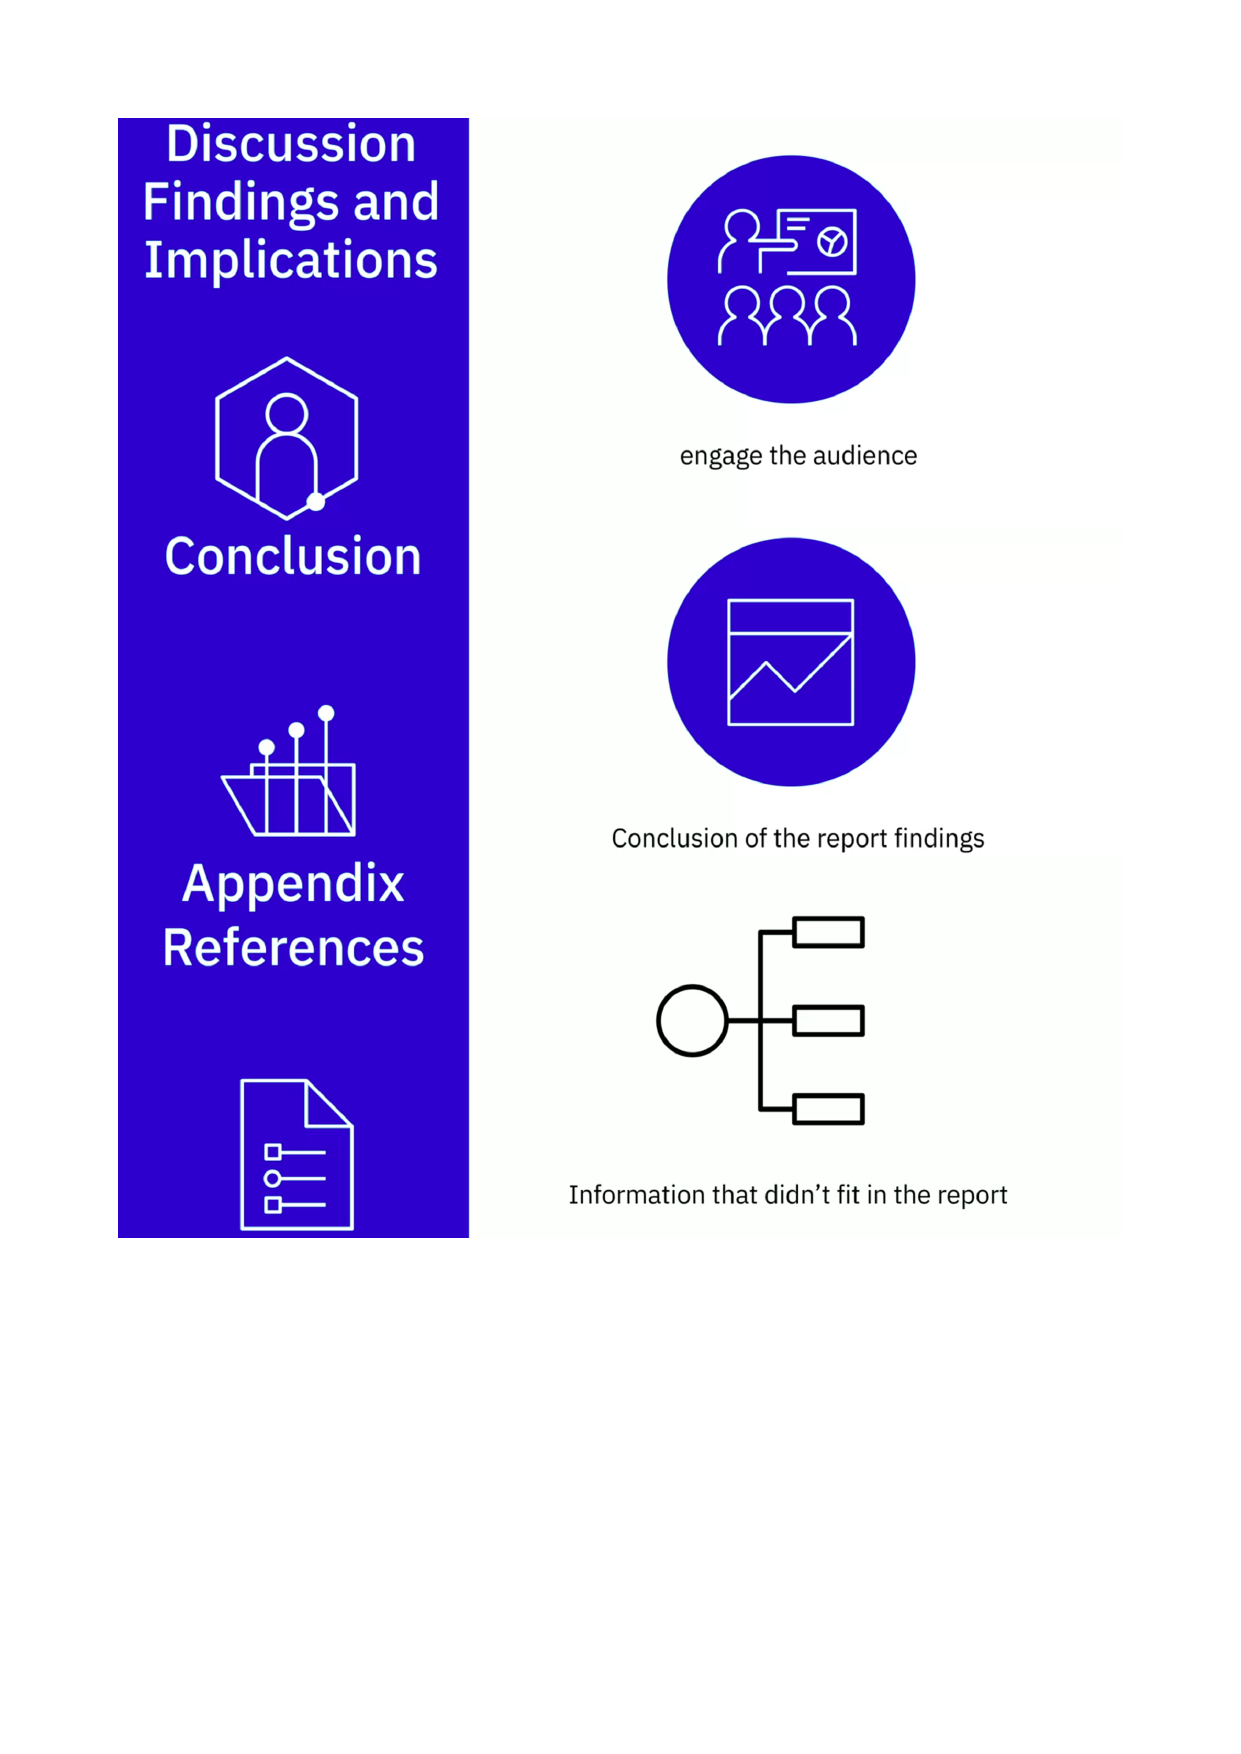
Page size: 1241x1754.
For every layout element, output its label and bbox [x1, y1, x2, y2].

picture [118, 118, 1123, 1238]
